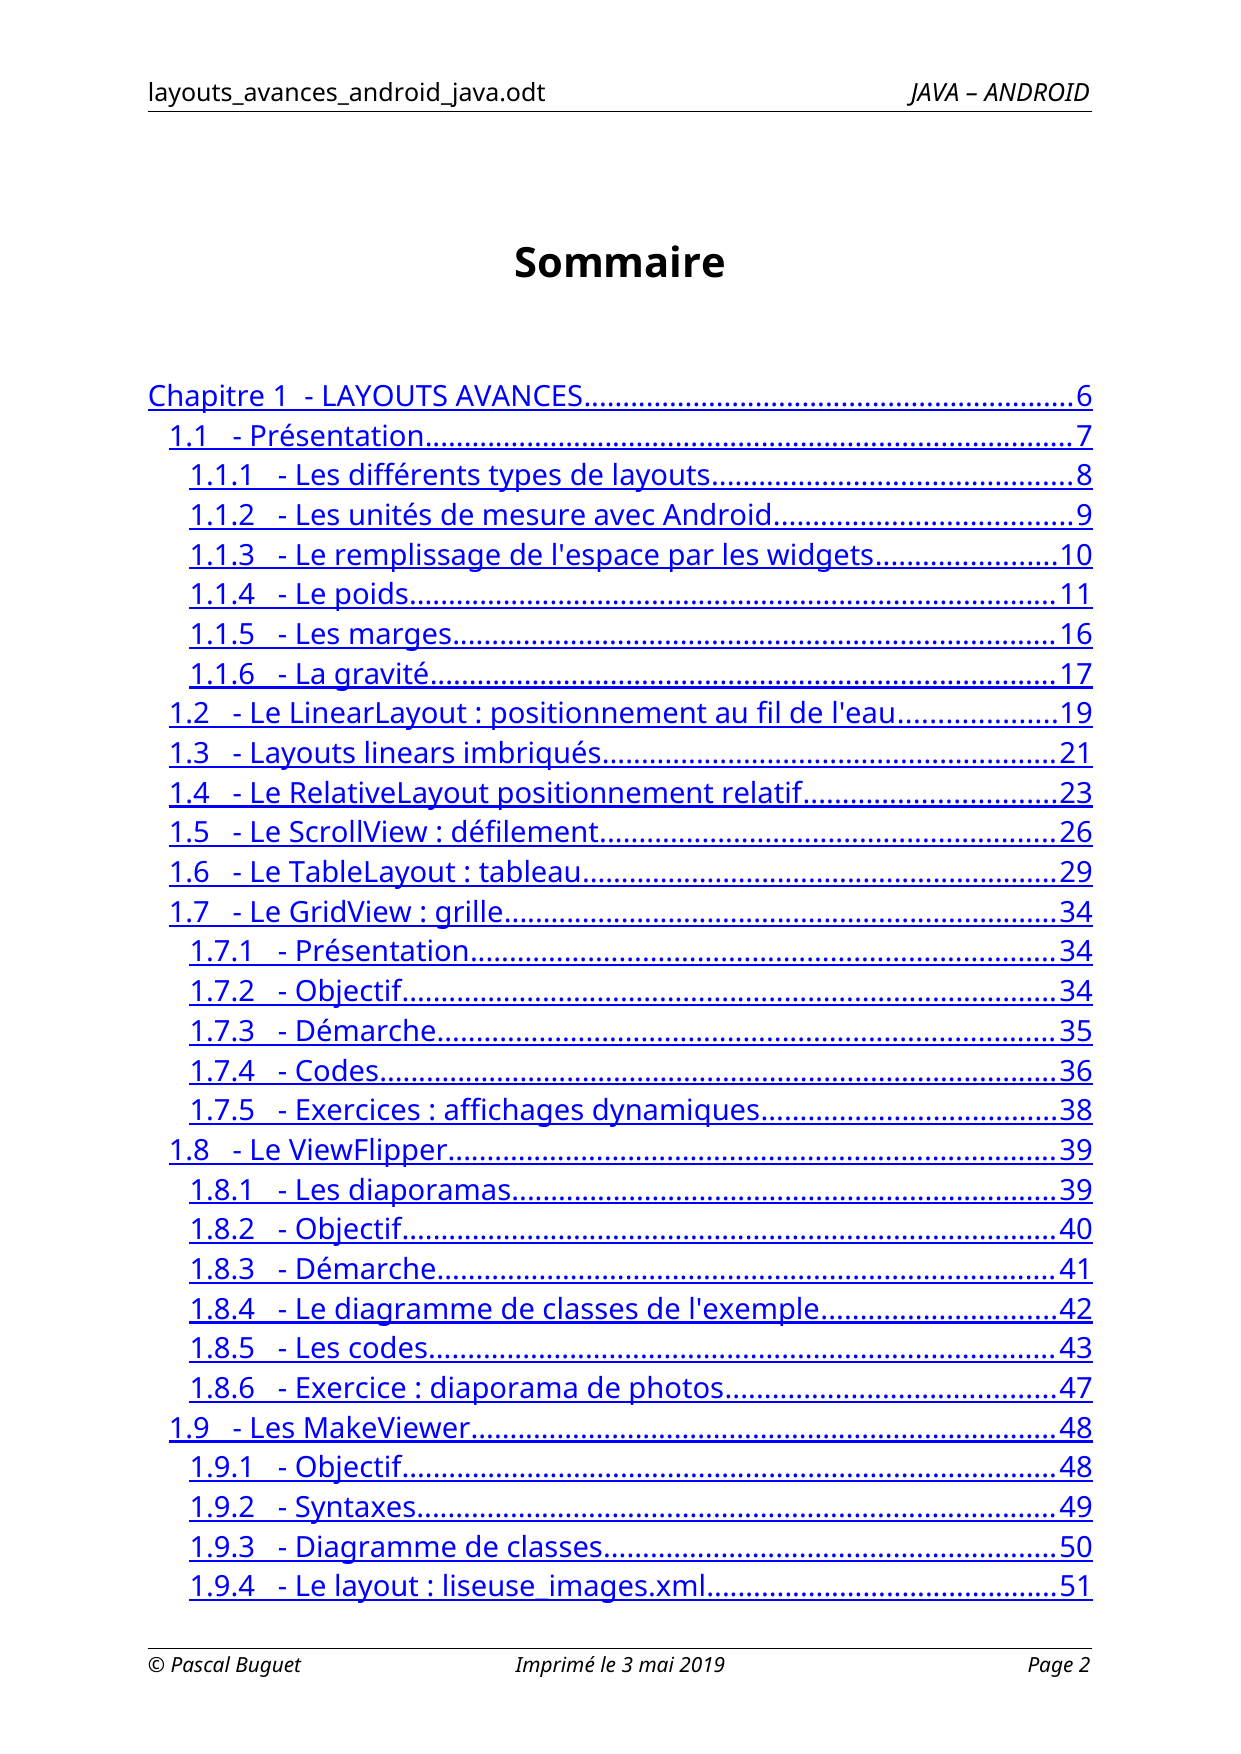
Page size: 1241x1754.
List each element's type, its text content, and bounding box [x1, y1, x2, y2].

text [168, 886, 1092, 891]
text 1.4 - Le RelativeLayout positionnement relatif 23 [168, 772, 1092, 805]
text 1.1 - Présentation 7 [168, 415, 1092, 448]
text 1.3 - Layouts linears imbriqués 21 [168, 732, 1092, 766]
text [189, 569, 1092, 573]
text [168, 926, 1092, 931]
text 1.9.1 - Objectif 48 [189, 1447, 1092, 1480]
text 1.7 - Le GridView : grille 34 [168, 891, 1092, 925]
text 1.8.2 - Objectif 40 [189, 1208, 1092, 1242]
text 1.6 - Le TableLayout : tableau 29 [168, 851, 1092, 885]
text 1.1.3 - Le remplissage de l'espace par les widgets 10 [189, 534, 1092, 567]
text Chapitre 1 - LAYOUTS AVANCES 6 [148, 375, 1092, 409]
text [168, 1164, 1092, 1169]
text 1.7.5 - Exercices : affichages dynamiques 38 [189, 1089, 1092, 1123]
text 1.8.6 - Exercice : diaporama de photos 47 [189, 1367, 1092, 1401]
text [189, 1125, 1092, 1129]
text [189, 609, 1092, 613]
text [189, 649, 1092, 653]
text 1.9 - Les MakeViewer 48 [168, 1407, 1092, 1440]
text [189, 1046, 1092, 1050]
text [189, 1324, 1092, 1328]
text [189, 1482, 1092, 1486]
text Sommaire [148, 233, 1092, 290]
text [189, 1522, 1092, 1526]
text [189, 1363, 1092, 1367]
text [189, 1562, 1092, 1566]
text 1.1.4 - Le poids 11 [189, 573, 1092, 607]
text [189, 966, 1092, 970]
text [168, 806, 1092, 812]
text 1.1.6 - La gravité 17 [189, 653, 1092, 686]
text 1.9.3 - Diagramme de classes 50 [189, 1526, 1092, 1560]
text [168, 727, 1092, 732]
text 1.8 - Le ViewFlipper 39 [168, 1129, 1092, 1163]
text [189, 1244, 1092, 1248]
text [168, 449, 1092, 454]
text [189, 1085, 1092, 1089]
text 1.8.5 - Les codes 43 [189, 1328, 1092, 1361]
text [148, 411, 1092, 415]
text [189, 689, 1092, 693]
text [168, 1441, 1092, 1447]
text 1.7.4 - Codes 36 [189, 1050, 1092, 1083]
text [189, 1284, 1092, 1288]
text [189, 1403, 1092, 1407]
text 1.1.2 - Les unités de mesure avec Android 9 [189, 494, 1092, 528]
text [168, 767, 1092, 772]
text 1.5 - Le ScrollView : défilement 26 [168, 812, 1092, 845]
text 1.1.5 - Les marges 16 [189, 613, 1092, 647]
text 1.9.2 - Syntaxes 49 [189, 1486, 1092, 1520]
text [189, 1204, 1092, 1208]
text 1.8.3 - Démarche 41 [189, 1248, 1092, 1282]
text [189, 1006, 1092, 1010]
text [168, 846, 1092, 851]
text 1.2 - Le LinearLayout : positionnement au fil de l'eau 19 [168, 693, 1092, 726]
text 1.7.3 - Démarche 35 [189, 1010, 1092, 1044]
text 1.7.1 - Présentation 34 [189, 931, 1092, 964]
text 1.7.2 - Objectif 34 [189, 970, 1092, 1004]
text [189, 490, 1092, 494]
text 1.1.1 - Les différents types de layouts 8 [189, 454, 1092, 488]
text [189, 530, 1092, 534]
text 1.8.4 - Le diagramme de classes de l'exemple 42 [189, 1288, 1092, 1321]
text 1.8.1 - Les diaporamas 39 [189, 1169, 1092, 1202]
text [189, 1601, 1092, 1605]
text 1.9.4 - Le layout : liseuse_images.xml 51 [189, 1566, 1092, 1599]
